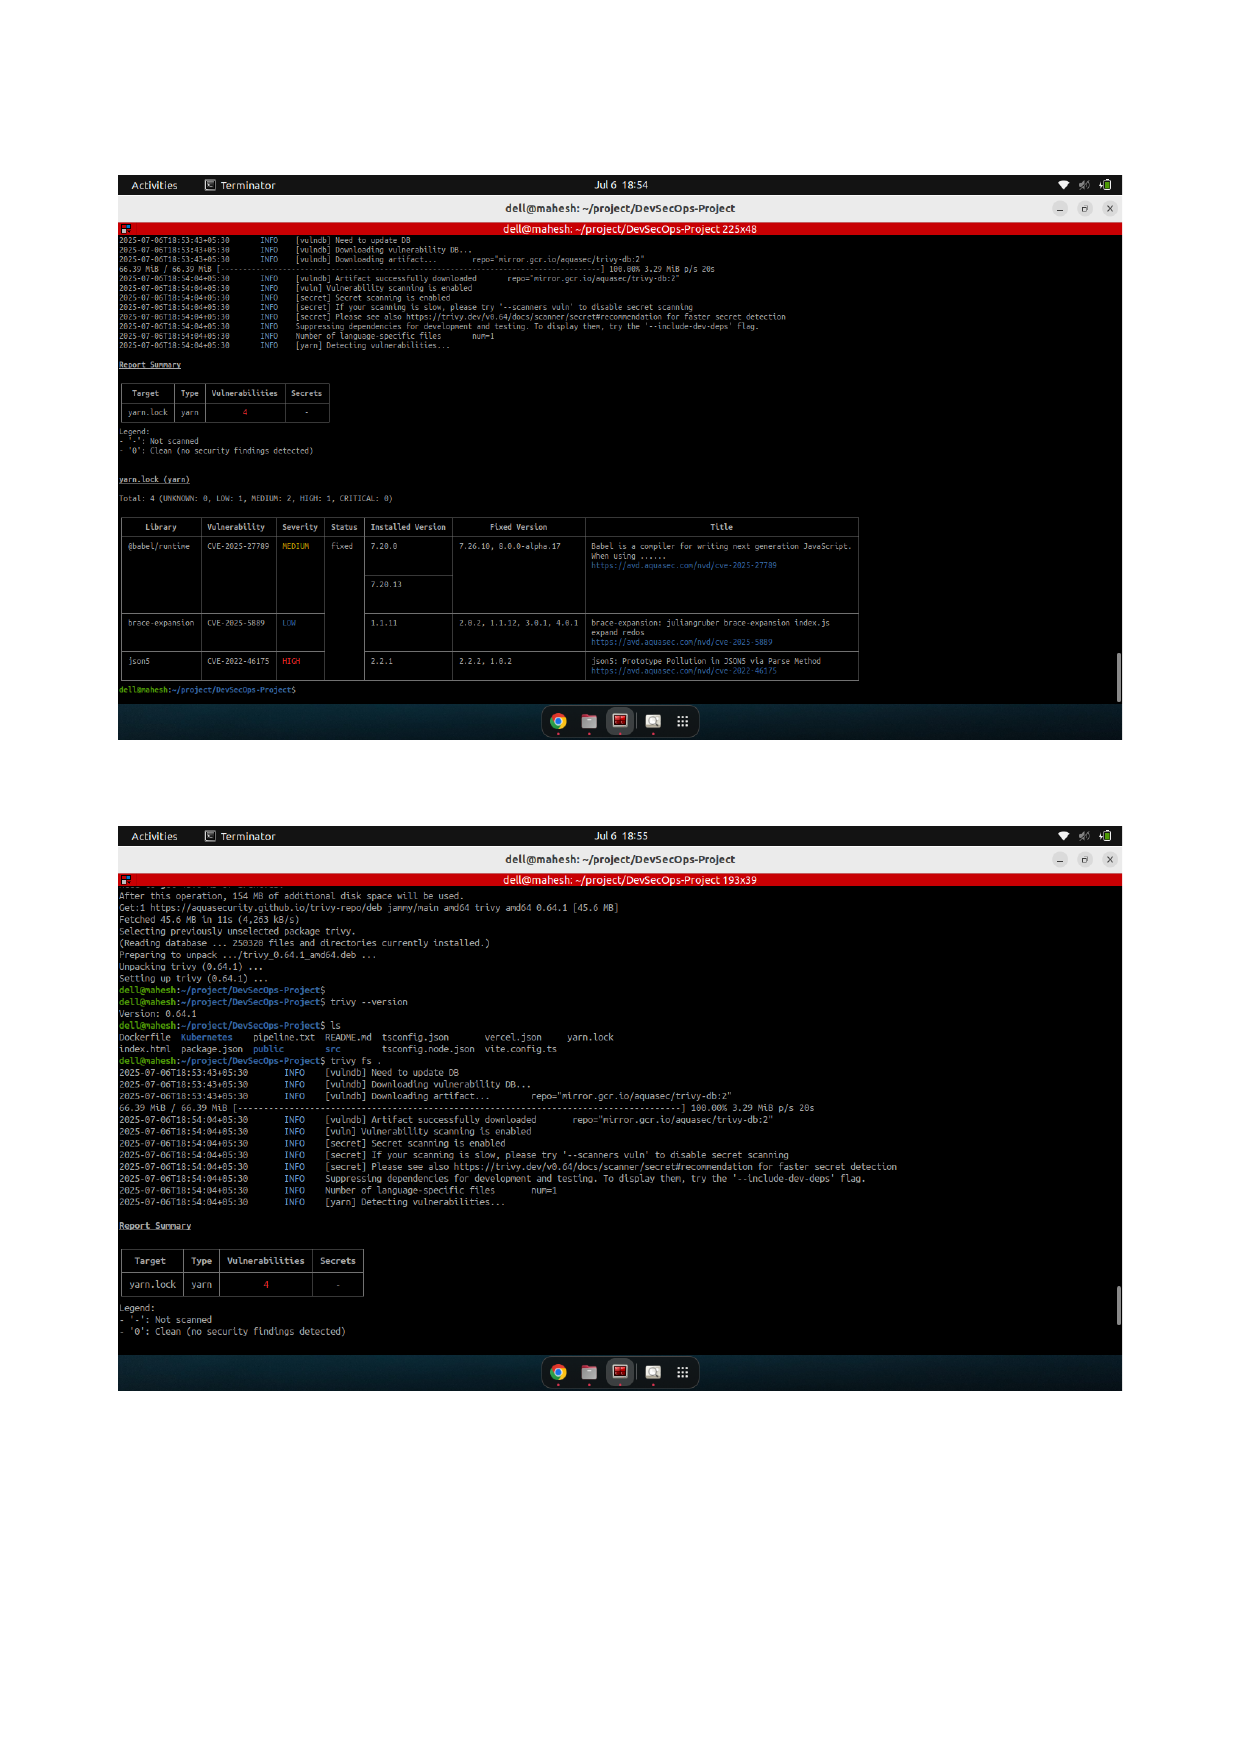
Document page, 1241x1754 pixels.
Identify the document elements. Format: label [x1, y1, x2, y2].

picture [118, 175, 1123, 740]
picture [118, 826, 1123, 1391]
